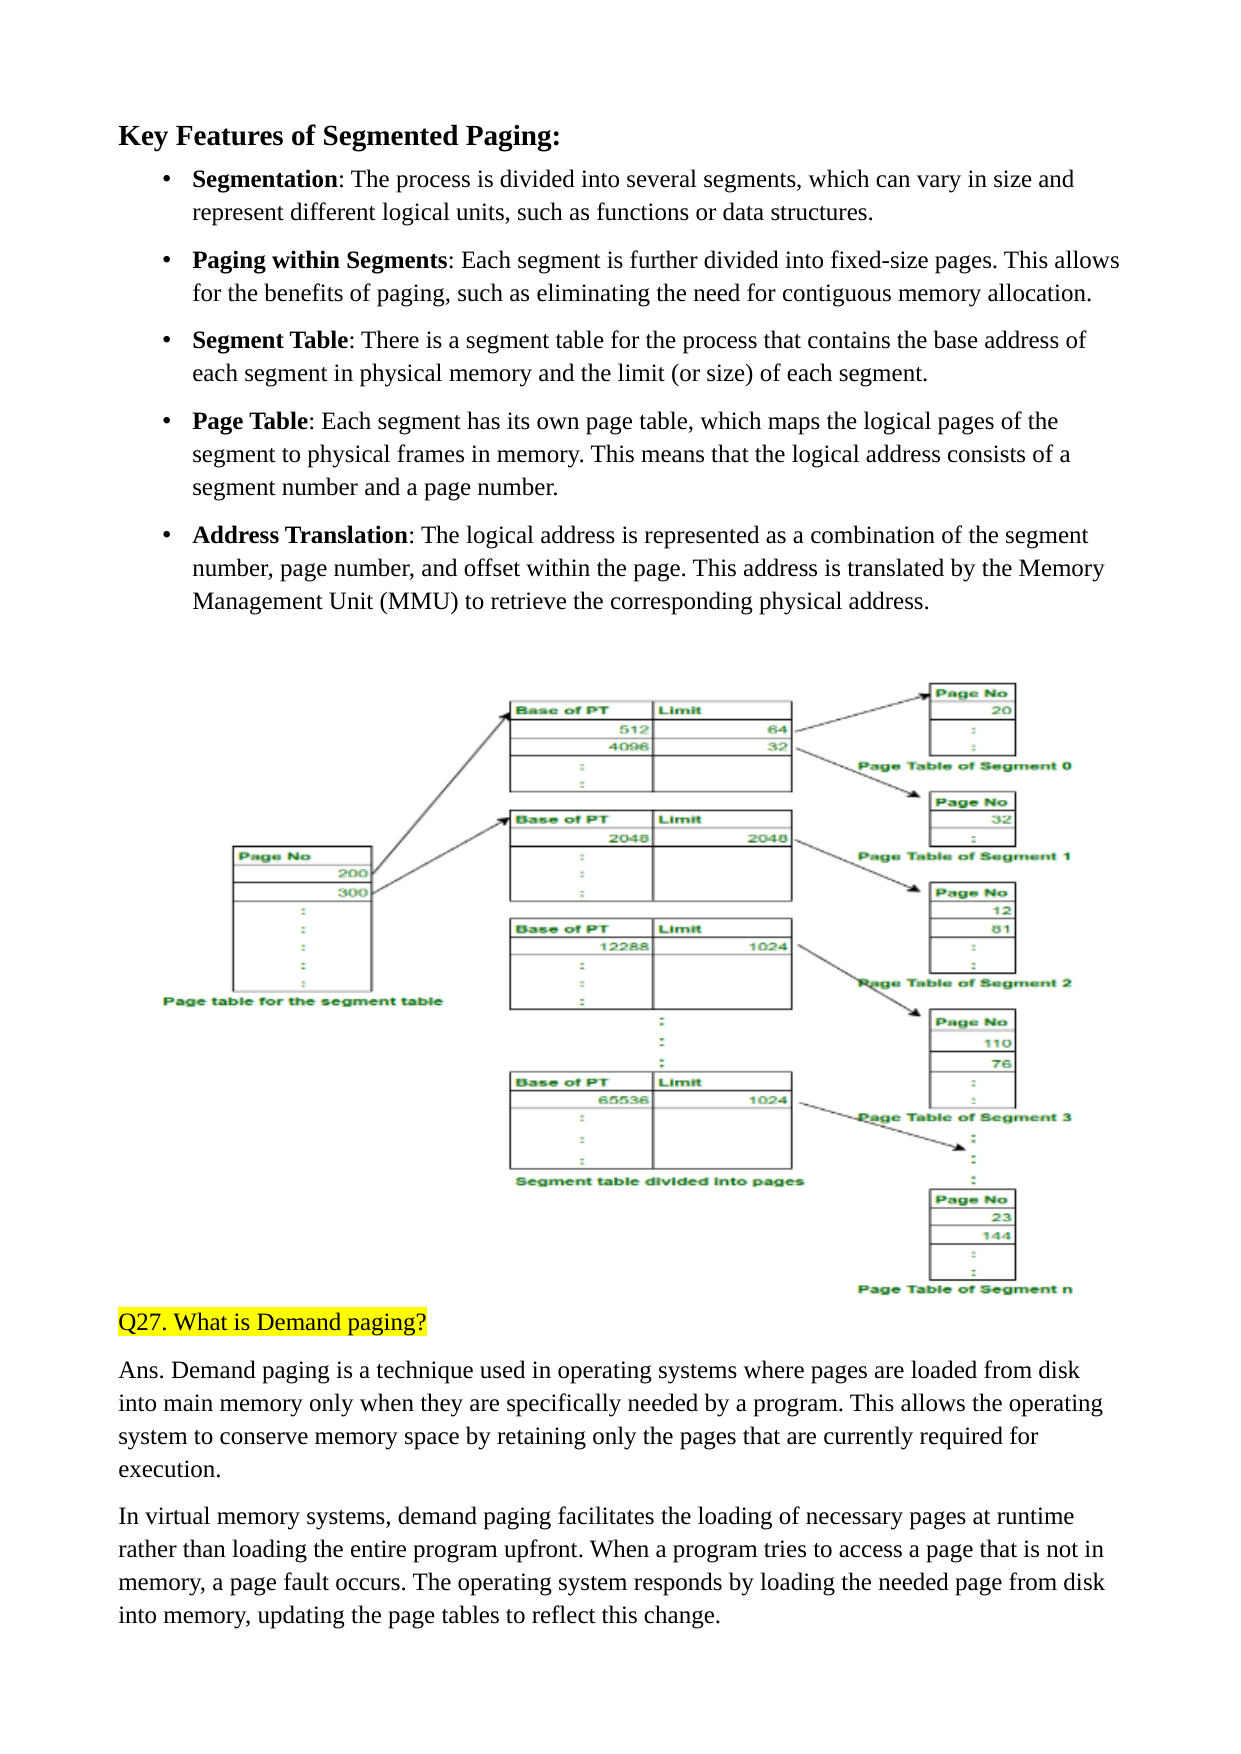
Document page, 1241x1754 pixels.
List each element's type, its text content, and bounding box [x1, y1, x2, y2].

text Q27. What is Demand paging? [118, 681, 1122, 1336]
list Segment Table: There is a segment table for the process that contains the base address of each segment in physical memory and the limit (or size) of each segment. [162, 325, 1122, 387]
picture [128, 681, 1112, 1303]
text Ans. Demand paging is a technique used in operating systems where pages are loaded from disk into main memory only when they are specifically needed by a program. This allows the operating system to conserve memory space by retaining only the pages that are currently required for execution. [118, 1355, 1122, 1482]
list Page Table: Each segment has its own page table, which maps the logical pages of the segment to physical frames in memory. This means that the logical address consists of a segment number and a page number. [162, 406, 1122, 501]
list Address Translation: The logical address is represented as a combination of the segment number, page number, and offset within the page. This address is translated by the Memory Management Unit (MMU) to retrieve the corresponding physical address. [162, 520, 1122, 614]
subtitle Key Features of Segmented Paging: [118, 118, 1122, 152]
text In virtual memory systems, demand paging facilitates the loading of necessary pages at runtime rather than loading the entire program upfront. When a program tries to access a page that is not in memory, a page fault occurs. The operating system responds by loading the needed page from disk into memory, updating the page tables to reflect this change. [118, 1501, 1122, 1629]
list Segmentation: The process is divided into several segments, which can vary in size and represent different logical units, such as functions or data structures. [162, 164, 1122, 226]
list Paging within Segments: Each segment is further divided into fixed-size pages. This allows for the benefits of paging, such as eliminating the need for contiguous memory allocation. [162, 245, 1122, 307]
